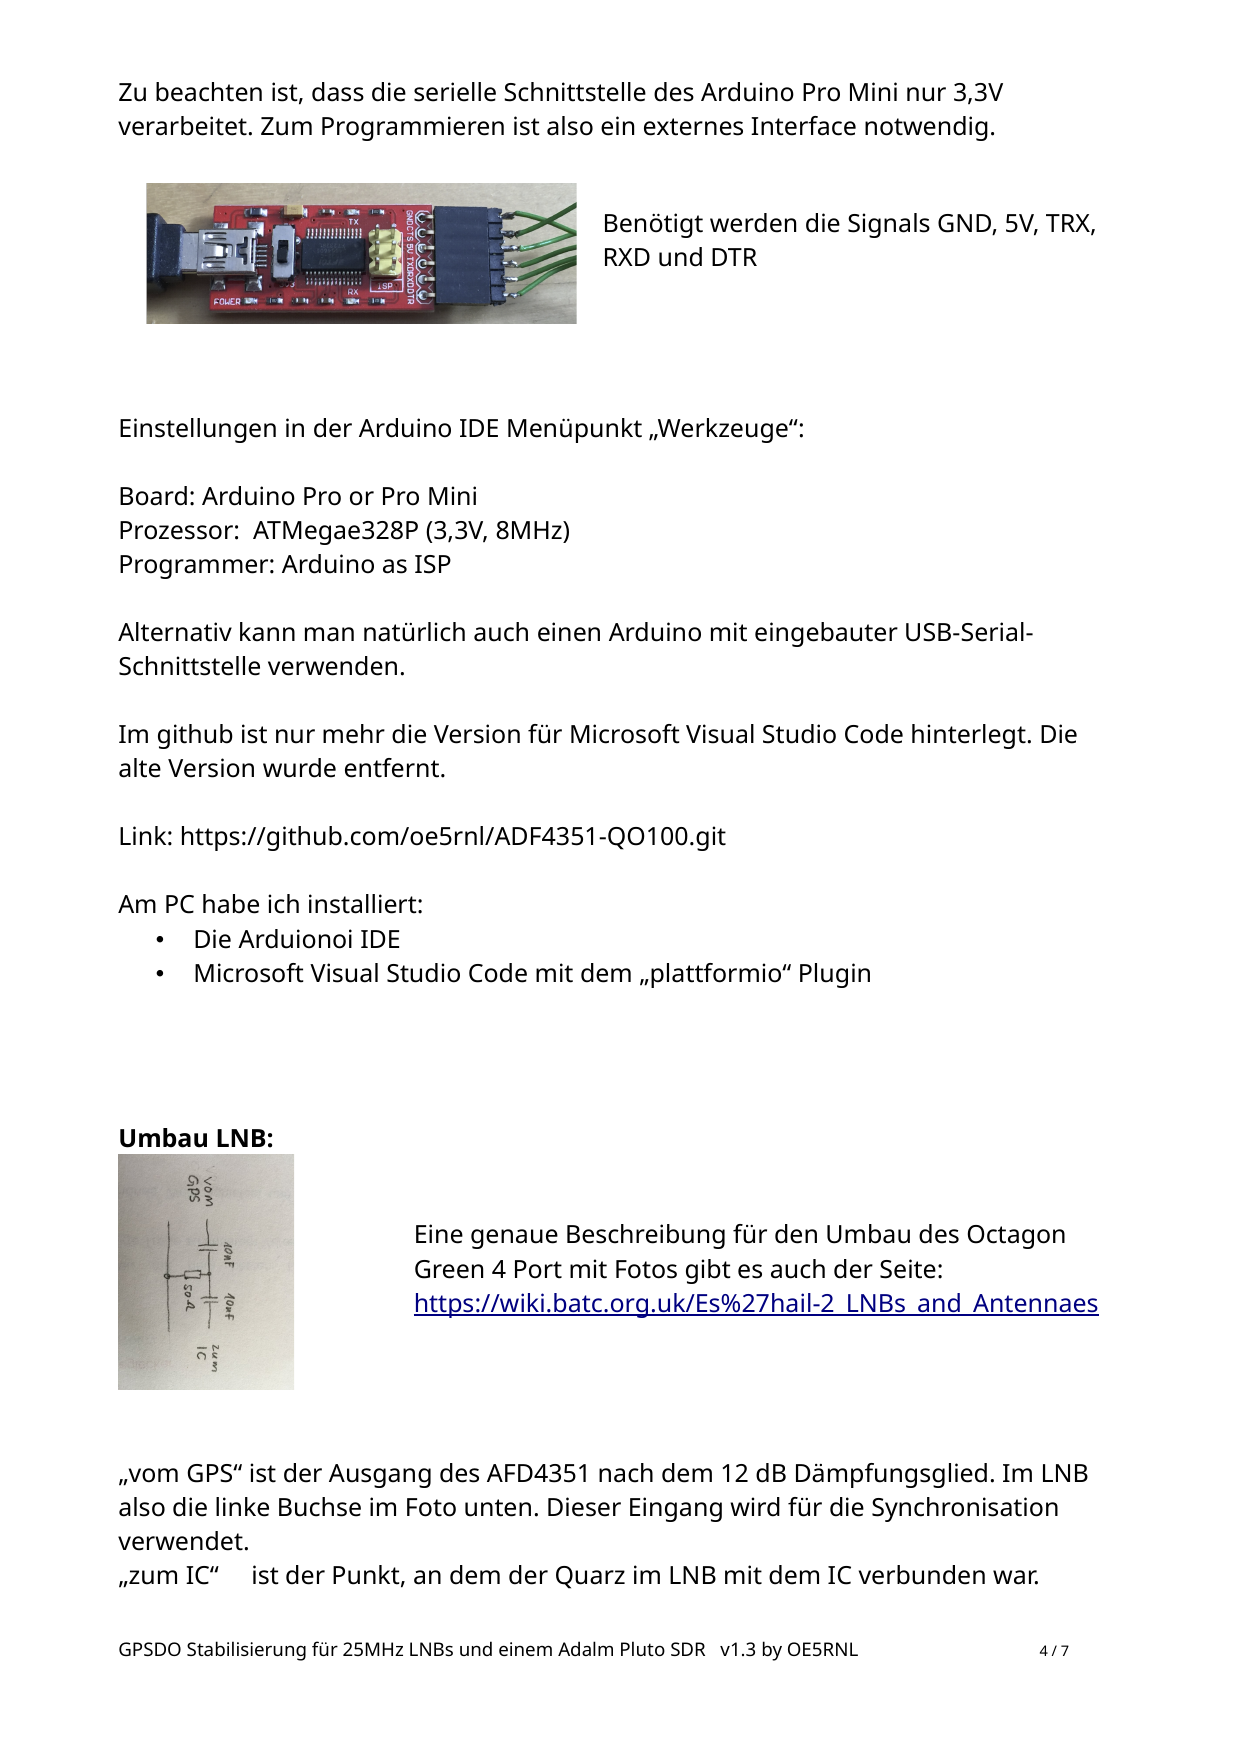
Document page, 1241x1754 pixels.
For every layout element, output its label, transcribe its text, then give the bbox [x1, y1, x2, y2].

text Im github ist nur mehr die Version für Microsoft Visual Studio Code hinterlegt. Die alte Version wurde entfernt. [118, 717, 1122, 785]
text Zu beachten ist, dass die serielle Schnittstelle des Arduino Pro Mini nur 3,3V verarbeitet. Zum Programmieren ist also ein externes Interface notwendig. [118, 75, 1122, 143]
text Prozessor: ATMegae328P (3,3V, 8MHz) [118, 512, 1122, 547]
text Am PC habe ich installiert: [118, 887, 1122, 921]
text Alternativ kann man natürlich auch einen Arduino mit eingebauter USB-Serial- Schnittstelle verwenden. [118, 615, 1122, 683]
text Programmer: Arduino as ISP [118, 547, 1122, 581]
text Board: Arduino Pro or Pro Mini [118, 478, 1122, 512]
text „vom GPS“ ist der Ausgang des AFD4351 nach dem 12 dB Dämpfungsglied. Im LNB also die linke Buchse im Foto unten. Dieser Eingang wird für die Synchronisation verwendet. [118, 1422, 1122, 1558]
list Microsoft Visual Studio Code mit dem „plattformio“ Plugin [156, 955, 1122, 989]
text Einstellungen in der Arduino IDE Menüpunkt „Werkzeuge“: [118, 410, 1122, 444]
list Die Arduionoi IDE [156, 921, 1122, 955]
picture [146, 183, 577, 324]
text Link: https://github.com/oe5rnl/ADF4351-QO100.git [118, 819, 1122, 853]
text Eine genaue Beschreibung für den Umbau des Octagon Green 4 Port mit Fotos gibt es auch der Seite: [413, 1217, 1122, 1285]
picture [118, 1154, 295, 1390]
text Umbau LNB: [118, 1120, 1122, 1154]
text Benötigt werden die Signals GND, 5V, TRX, RXD und DTR [602, 206, 1122, 274]
text „zum IC“ ist der Punkt, an dem der Quarz im LNB mit dem IC verbunden war. [118, 1558, 1122, 1592]
text https://wiki.batc.org.uk/Es%27hail-2_LNBs_and_Antennaes [413, 1285, 1122, 1319]
